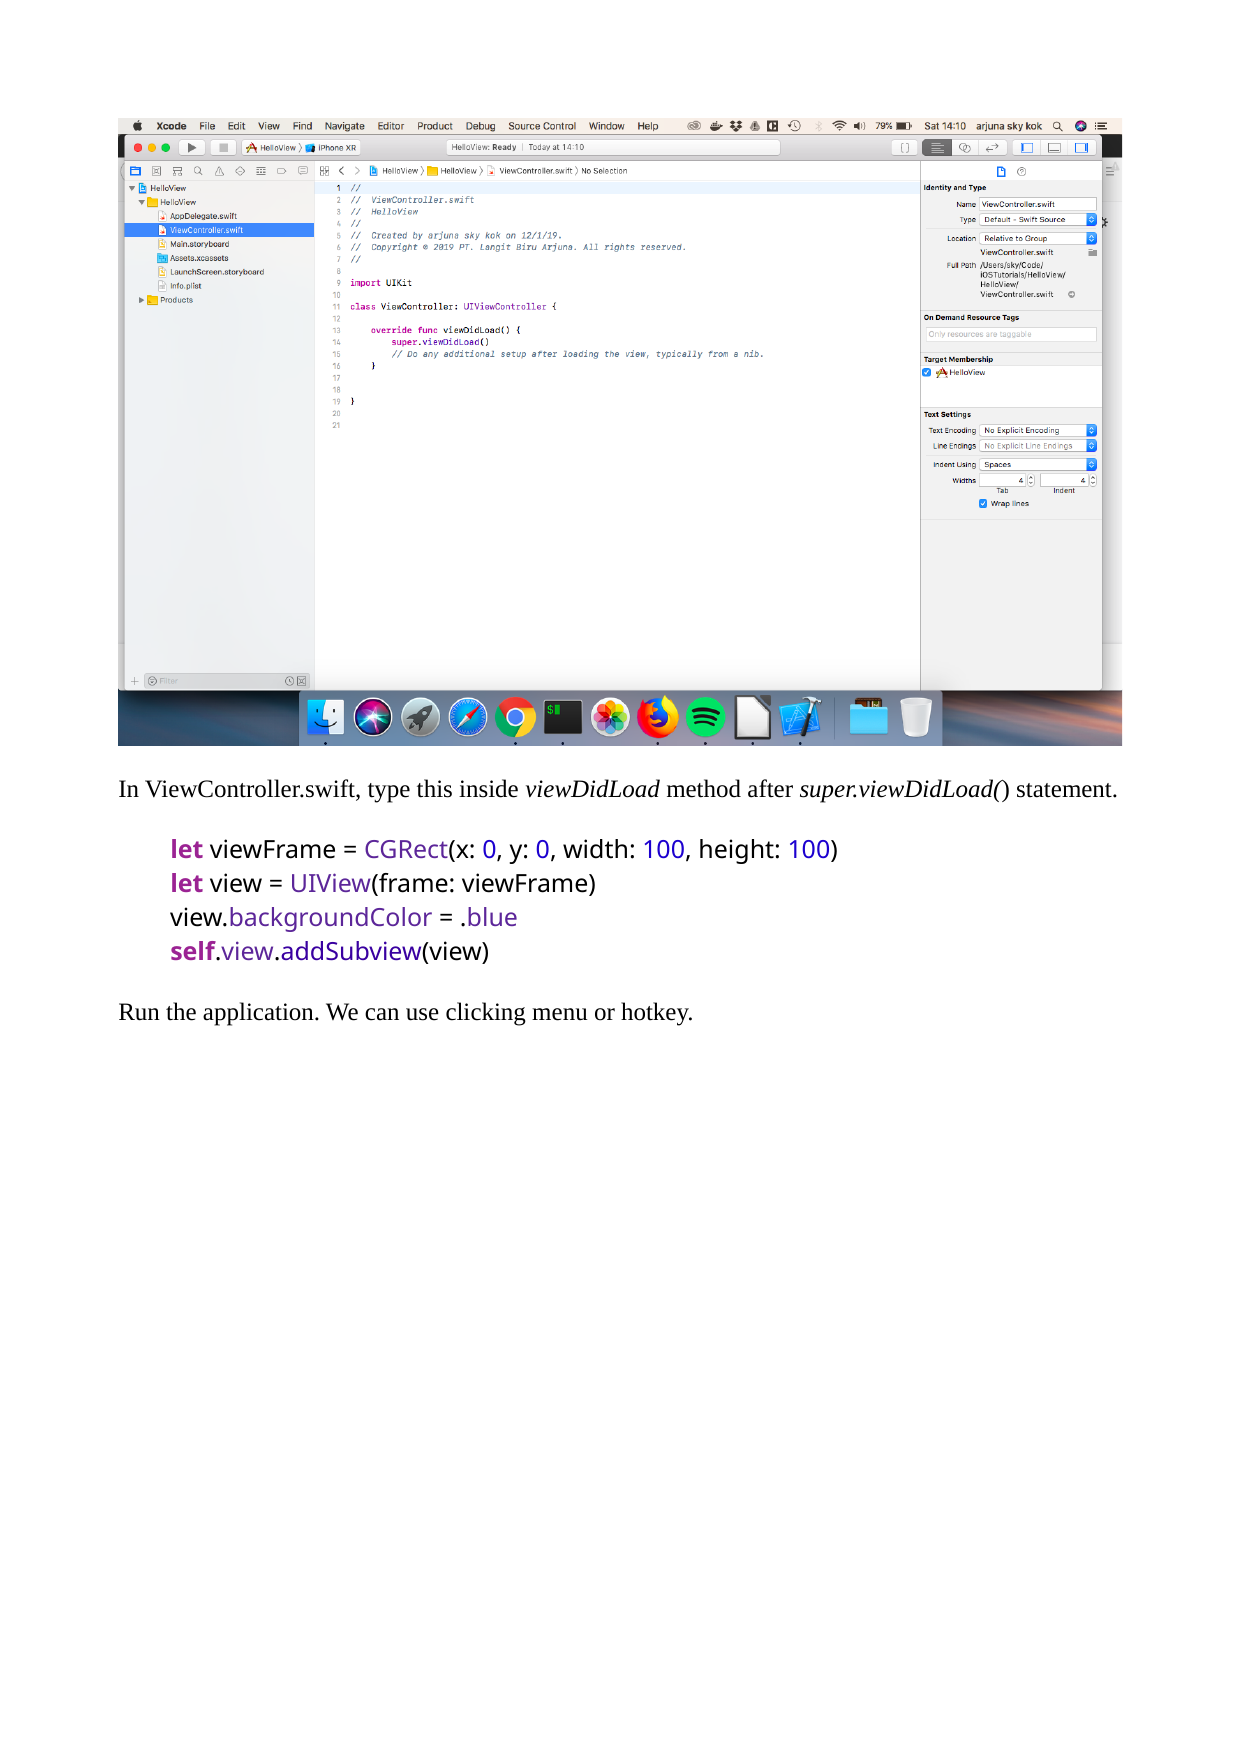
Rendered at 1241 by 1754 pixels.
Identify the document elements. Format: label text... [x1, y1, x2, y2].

text let viewFrame = CGRect(x: 0, y: 0, width: 100, height: 100) [118, 832, 1122, 866]
text self.view.addSubview(view) [118, 934, 1122, 968]
text view.backgroundColor = .blue [118, 900, 1122, 934]
text In ViewController.swift, type this inside viewDidLoad method after super.viewDidLoad() statement. [118, 774, 1122, 803]
picture [118, 118, 1123, 746]
text Run the application. We can use clicking menu or hotkey. [118, 997, 1122, 1026]
text let view = UIView(frame: viewFrame) [118, 866, 1122, 900]
